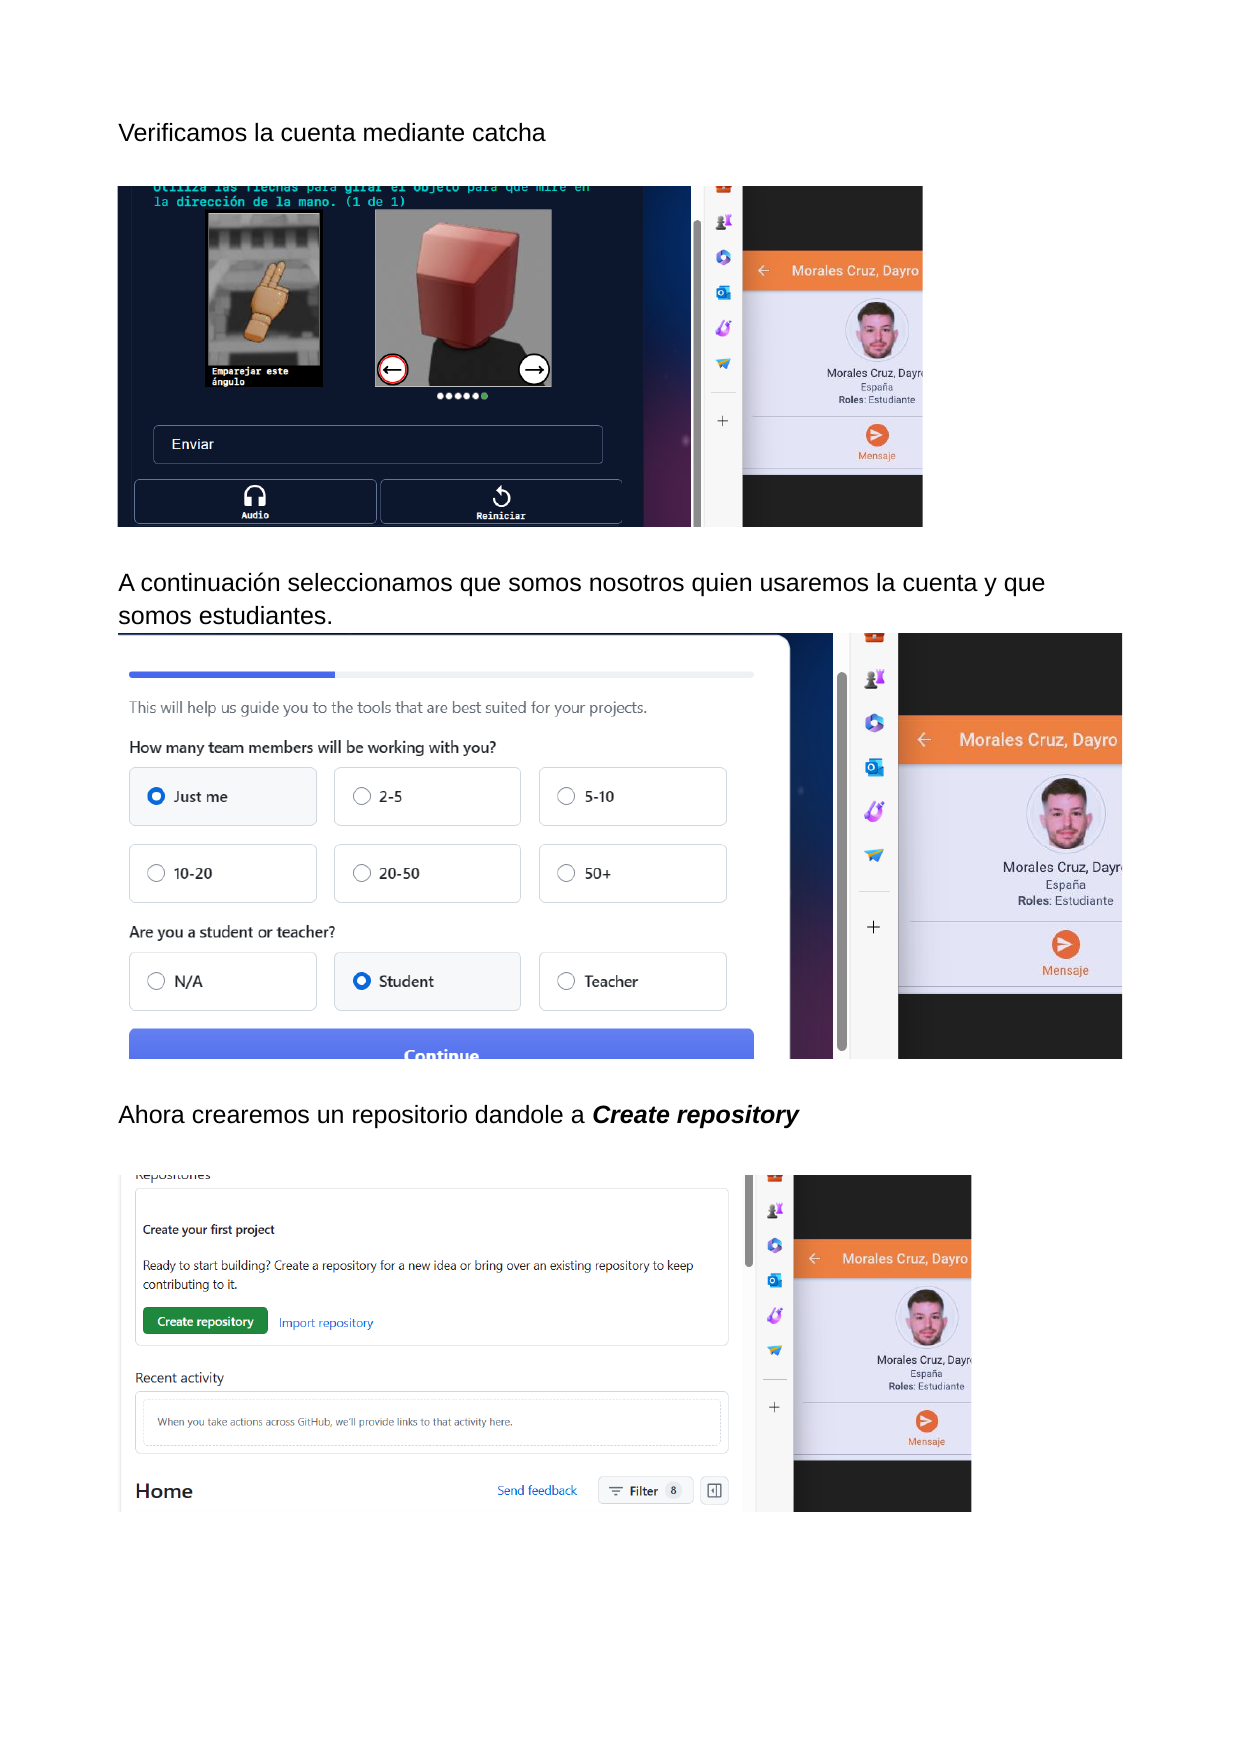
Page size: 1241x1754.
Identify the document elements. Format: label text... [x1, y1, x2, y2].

text Verificamos la cuenta mediante catcha [118, 118, 1122, 147]
picture [118, 633, 1123, 1059]
text Ahora crearemos un repositorio dandole a Create repository [118, 1100, 1122, 1128]
picture [117, 186, 923, 527]
picture [118, 1175, 972, 1512]
text A continuación seleccionamos que somos nosotros quien usaremos la cuenta y que somos estudiantes. [118, 568, 1122, 629]
